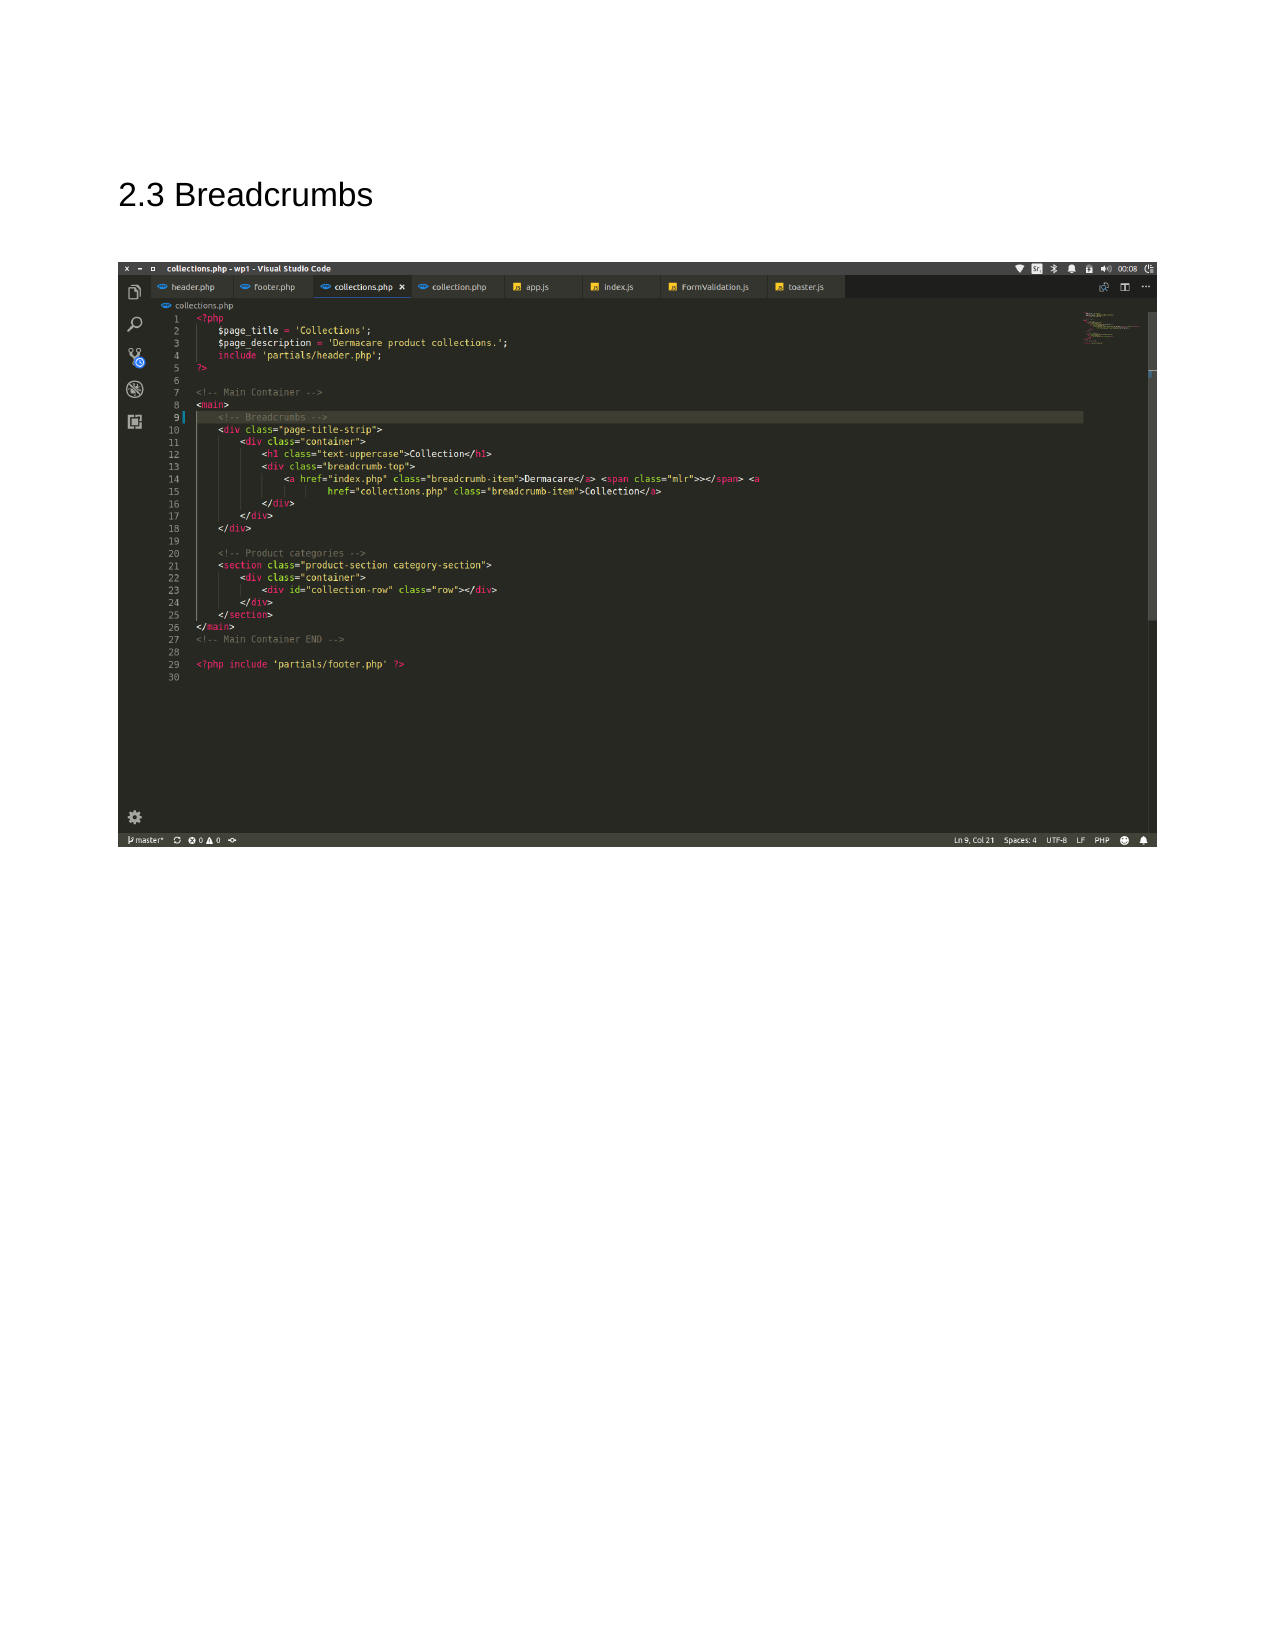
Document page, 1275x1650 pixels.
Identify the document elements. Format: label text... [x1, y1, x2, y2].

picture [118, 262, 1157, 847]
subtitle 2.3 Breadcrumbs [118, 175, 1157, 214]
